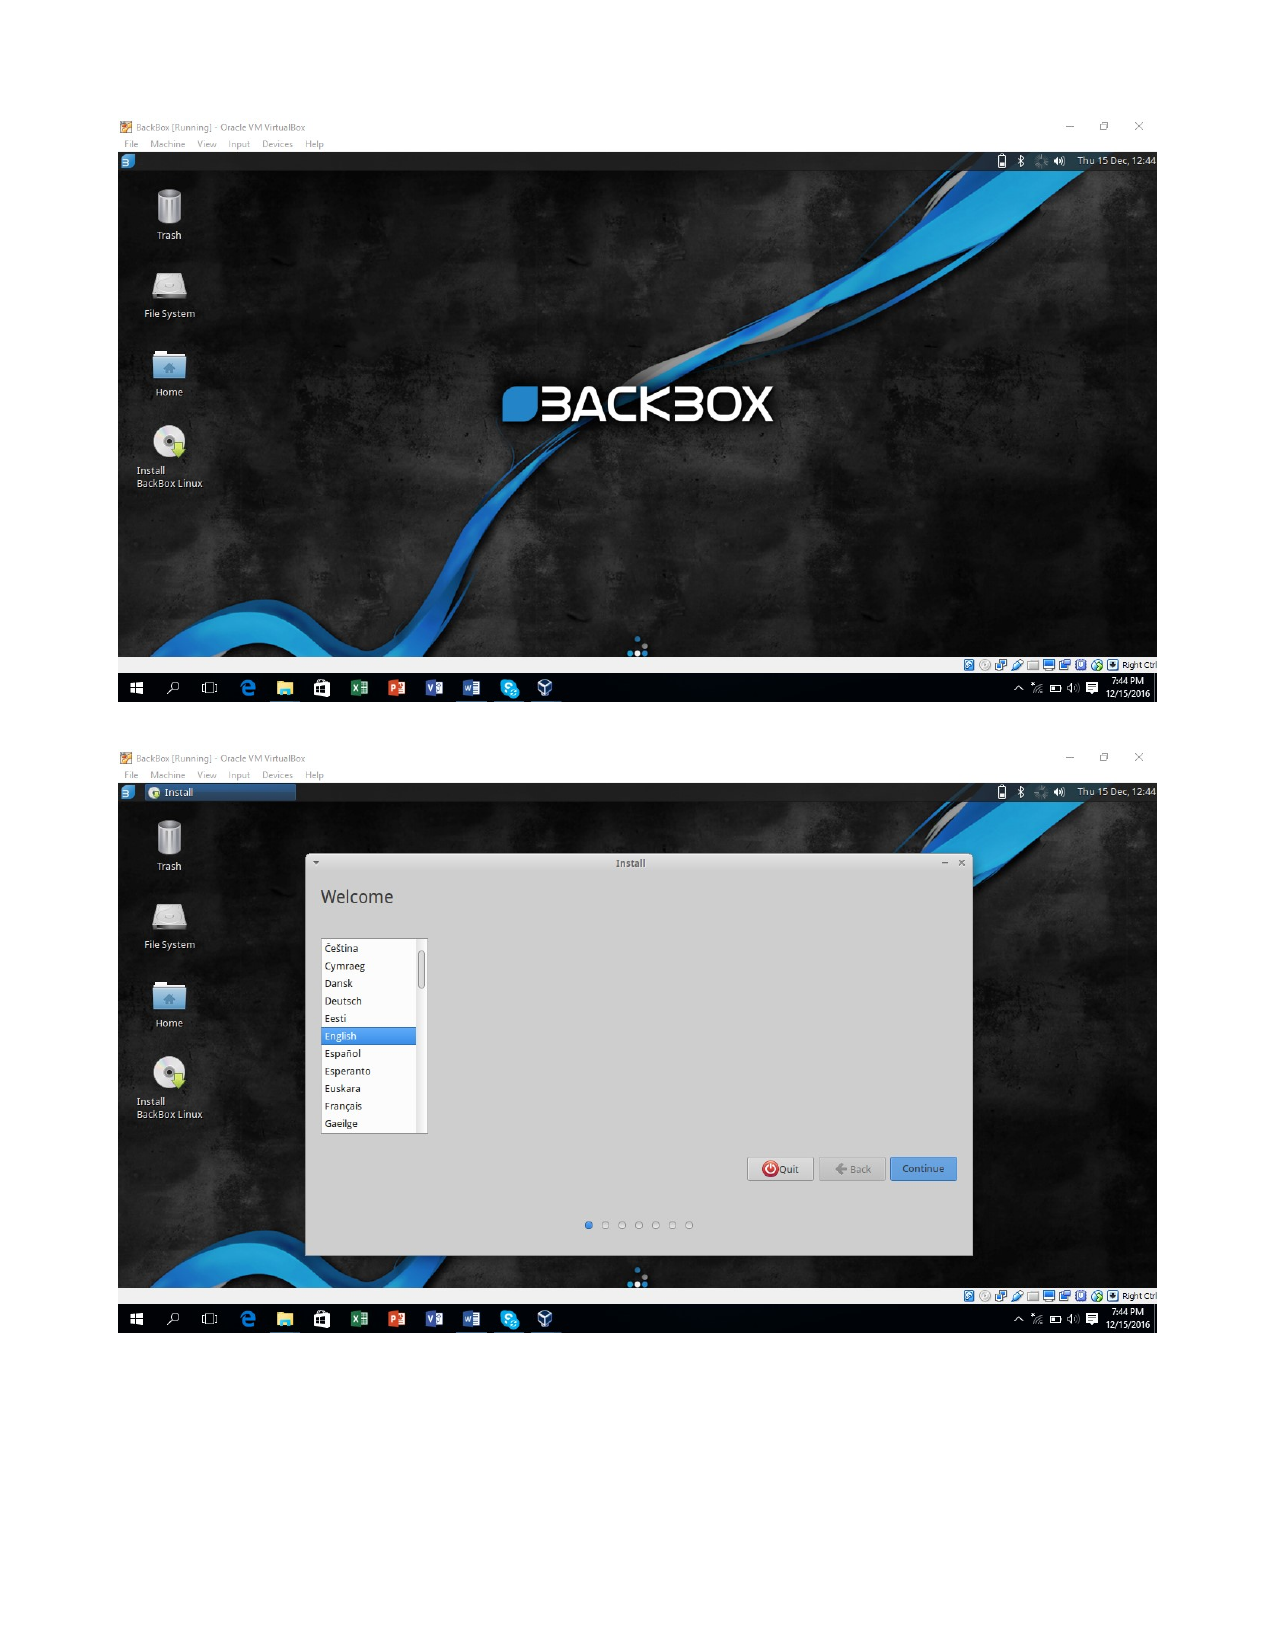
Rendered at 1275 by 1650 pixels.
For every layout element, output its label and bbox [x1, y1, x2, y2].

picture [118, 118, 1157, 702]
picture [118, 749, 1157, 1333]
